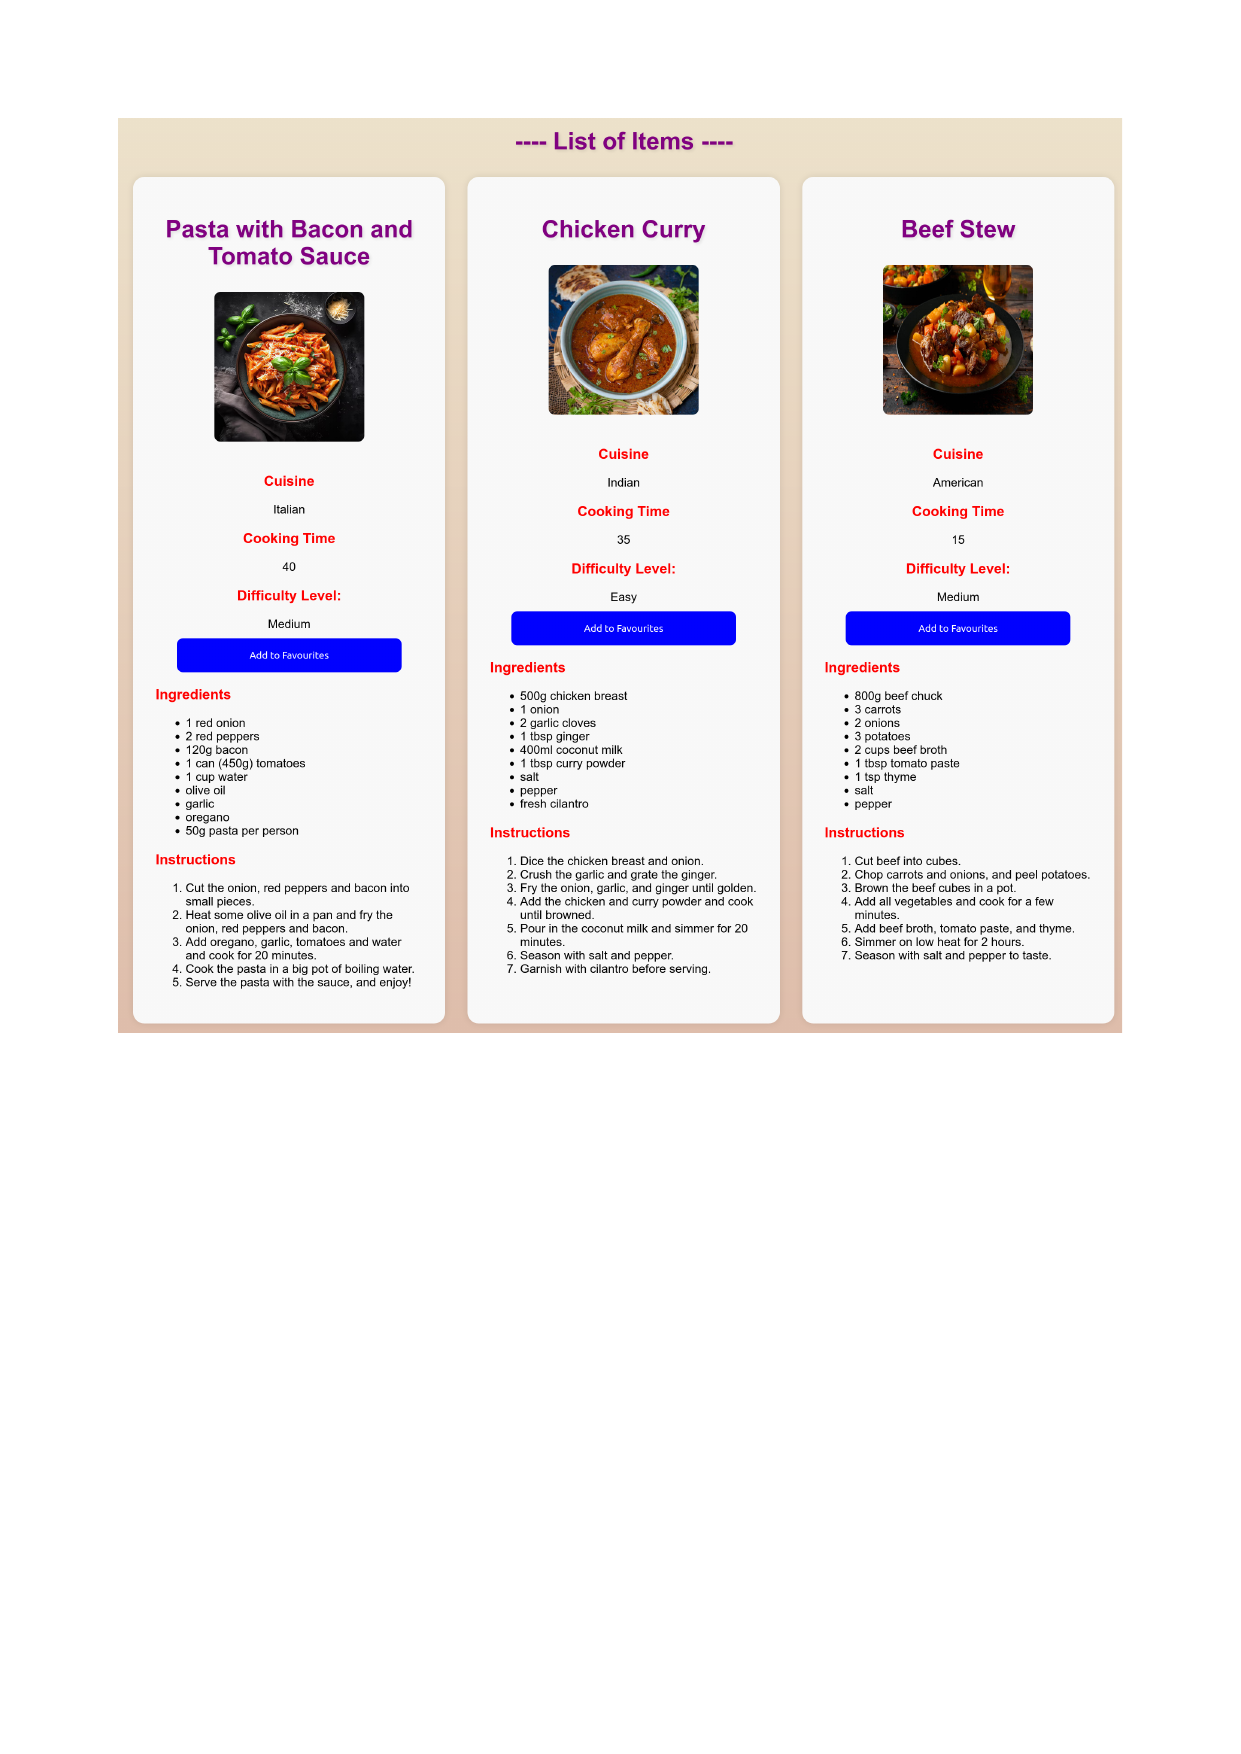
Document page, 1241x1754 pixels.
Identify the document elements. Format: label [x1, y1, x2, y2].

picture [118, 118, 1123, 1033]
